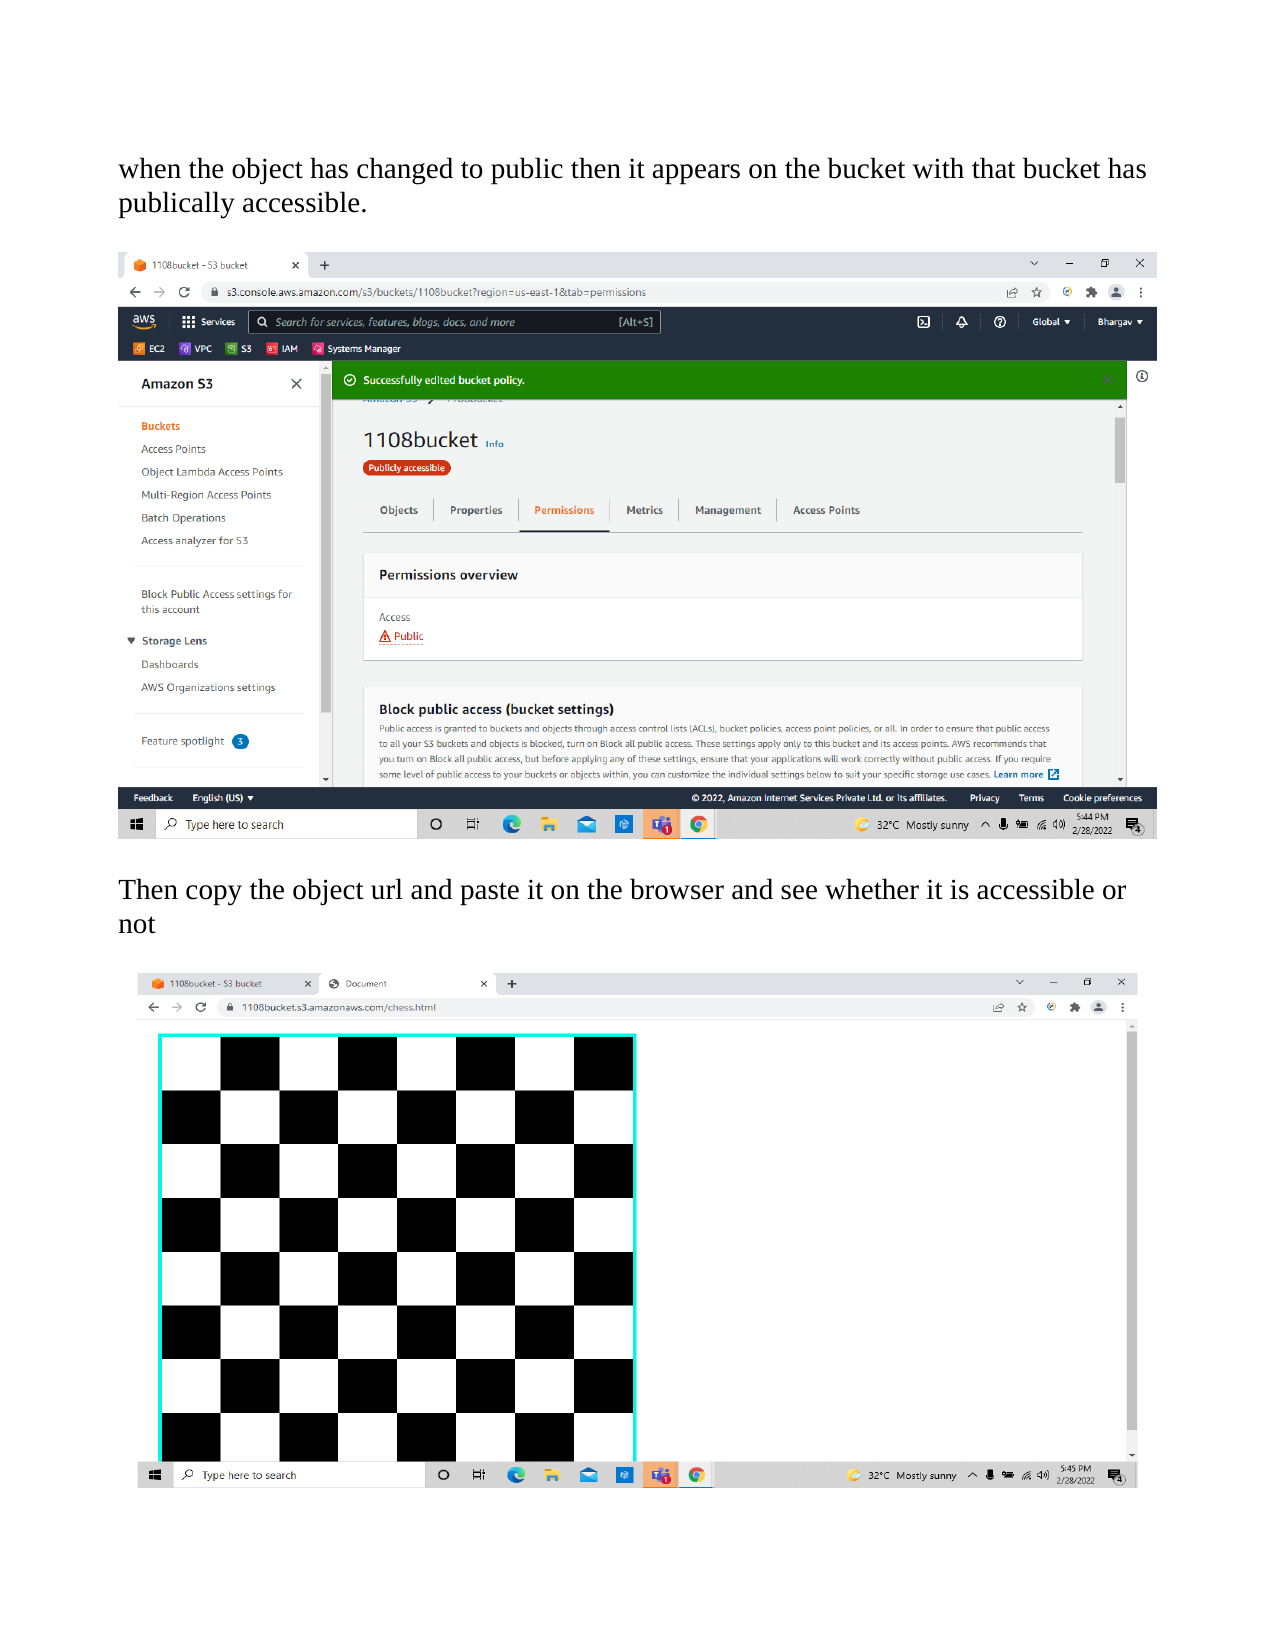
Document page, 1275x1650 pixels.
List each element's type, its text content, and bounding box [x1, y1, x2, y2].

text when the object has changed to public then it appears on the bucket with that bucket has publically accessible. [118, 152, 1157, 219]
picture [118, 252, 1157, 839]
picture [137, 973, 1138, 1488]
text Then copy the object url and paste it on the browser and see whether it is accessible or not [118, 872, 1157, 939]
